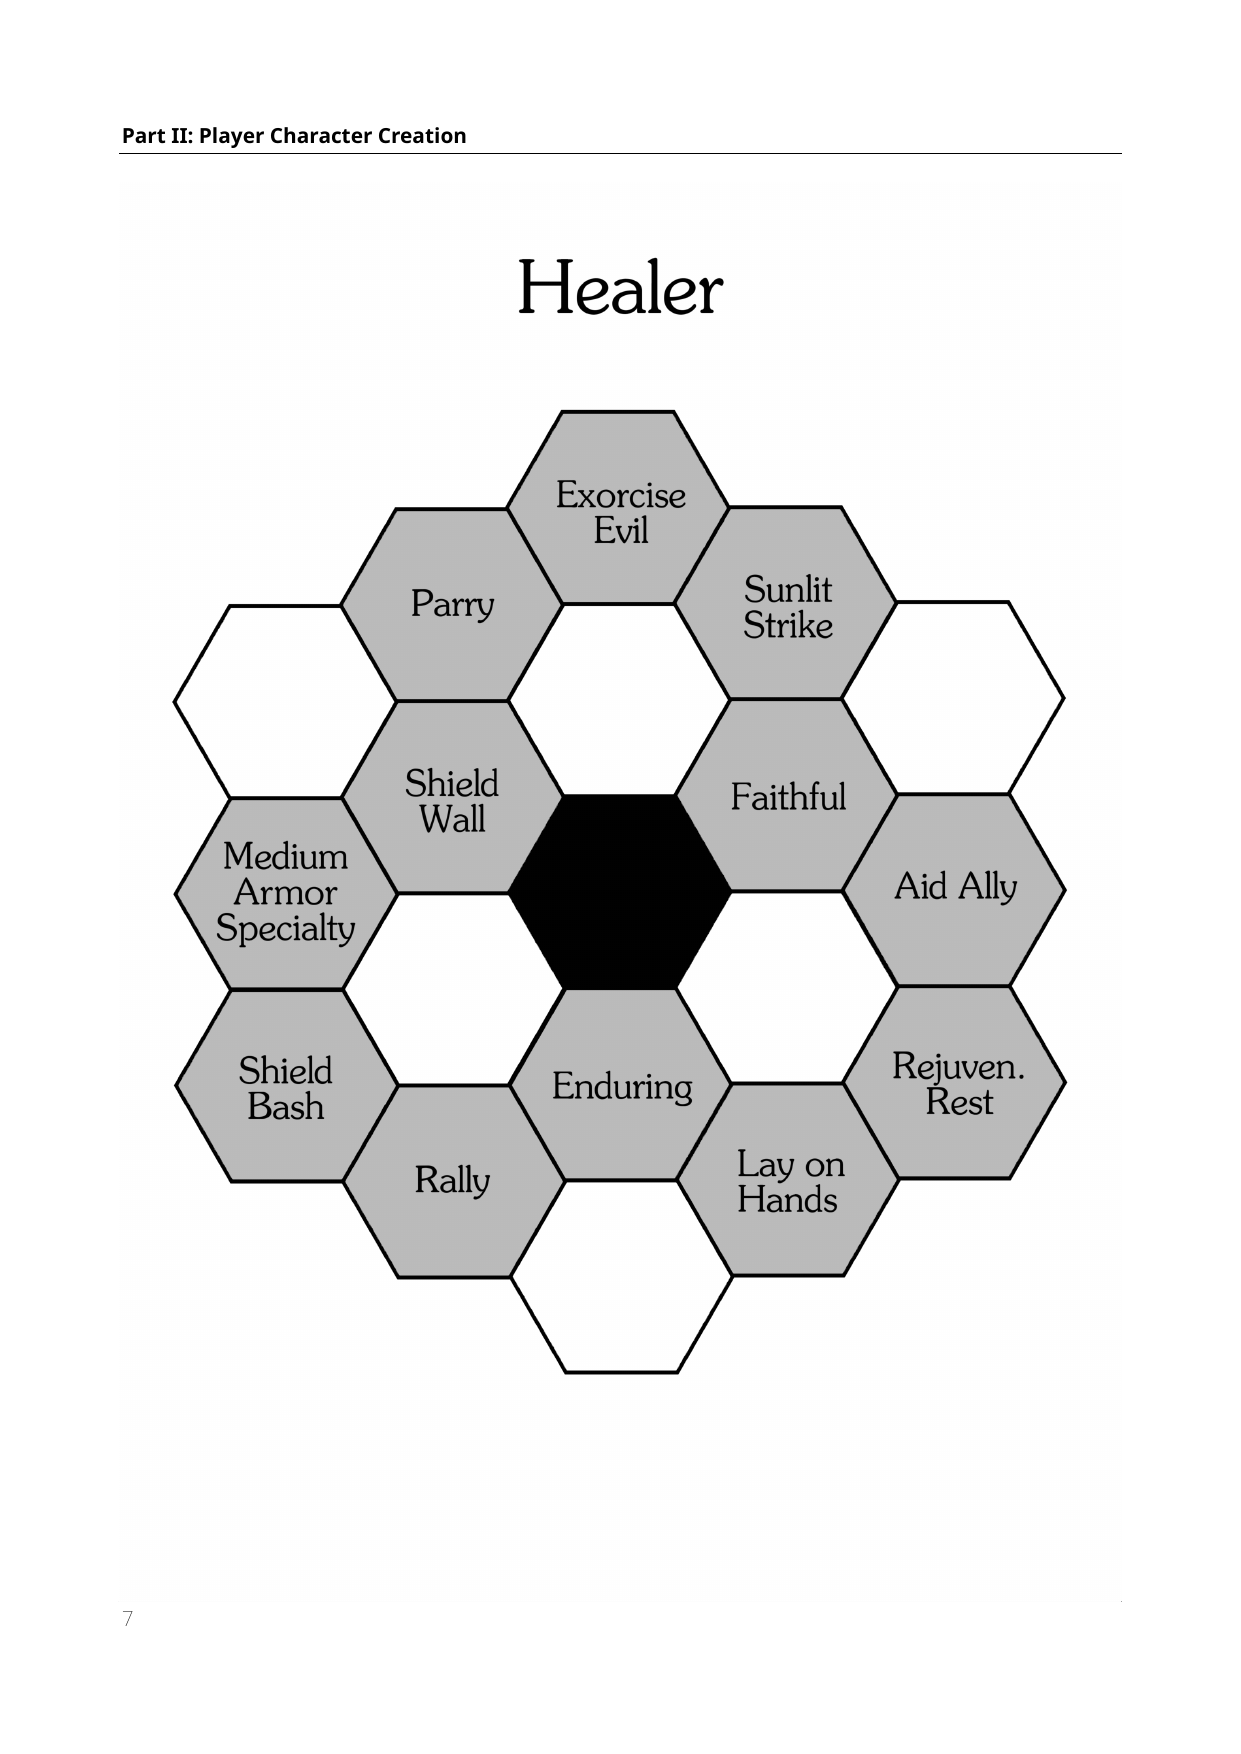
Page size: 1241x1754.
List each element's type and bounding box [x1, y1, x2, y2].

picture [118, 182, 1122, 1602]
